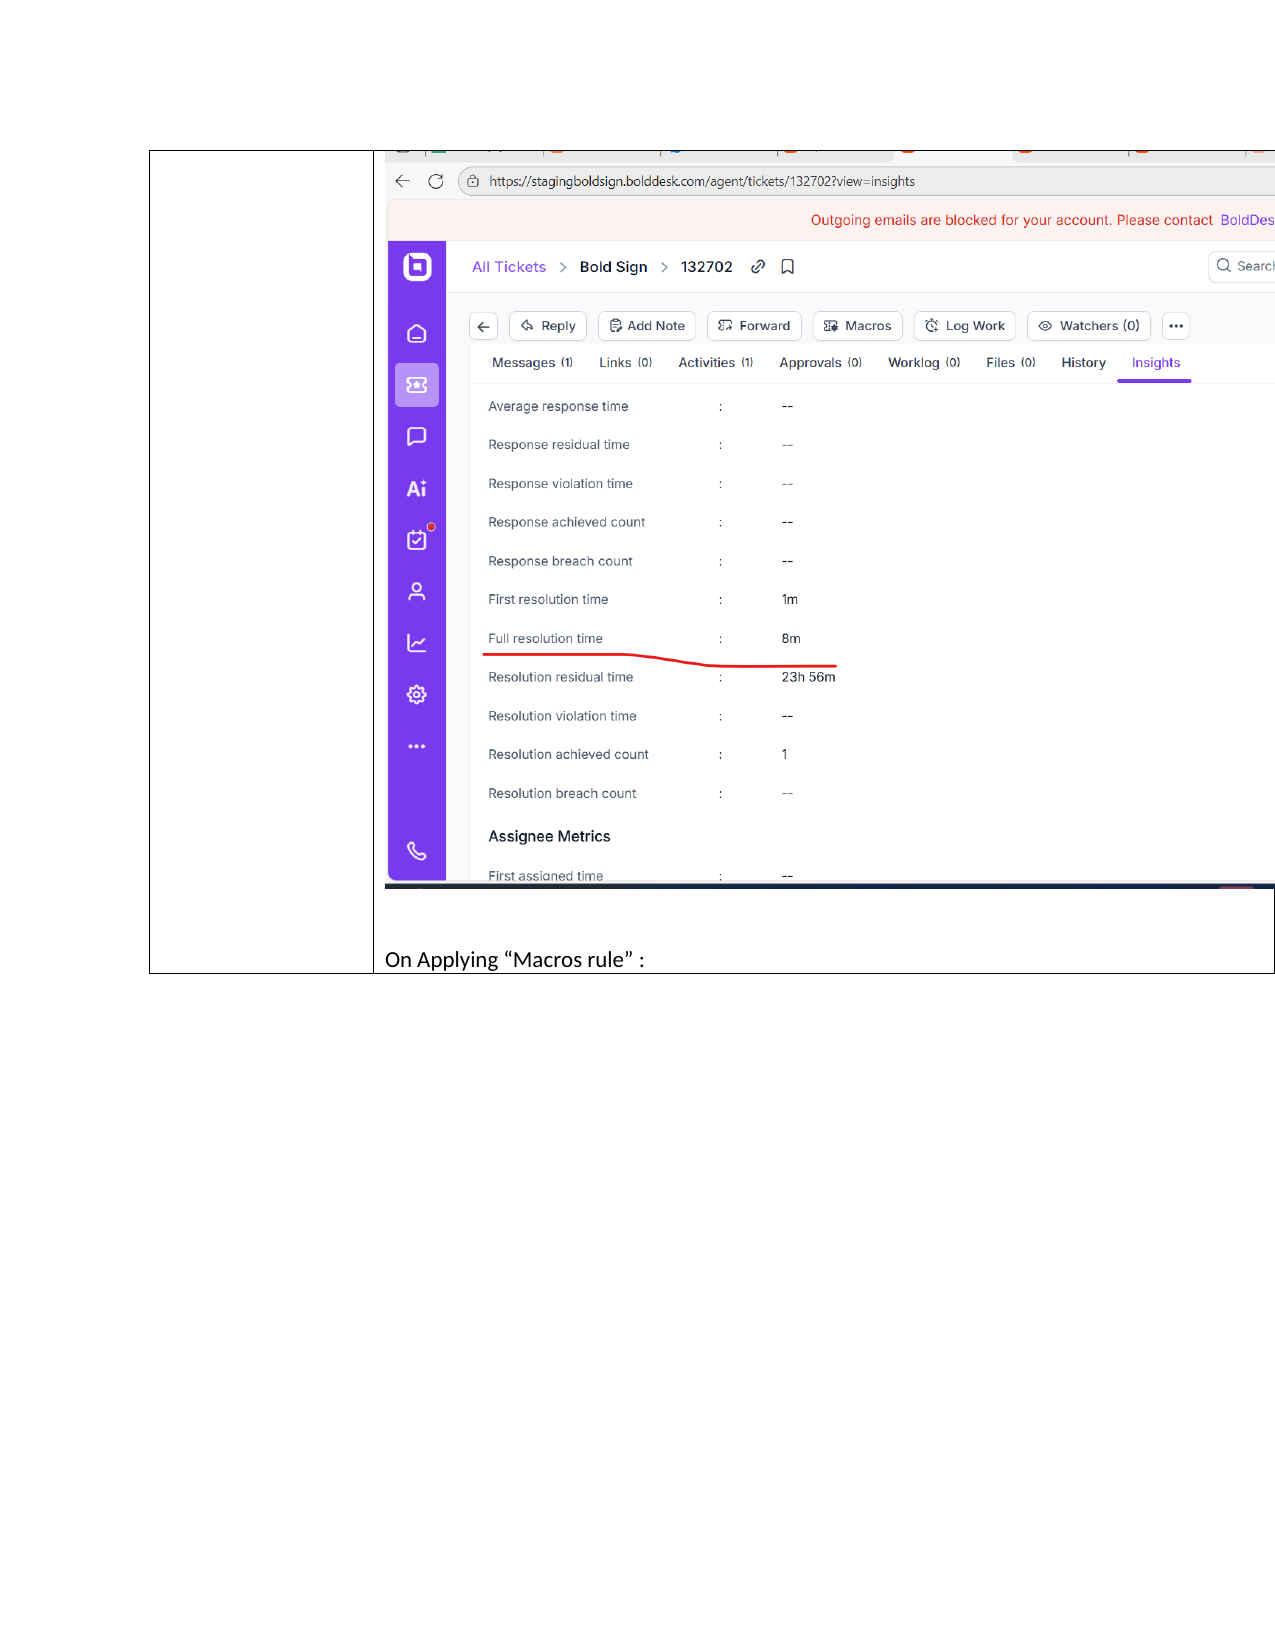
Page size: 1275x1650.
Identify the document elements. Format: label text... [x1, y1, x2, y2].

table_cell On Applying “Macros rule” : [374, 151, 1274, 973]
table_cell [150, 151, 373, 973]
